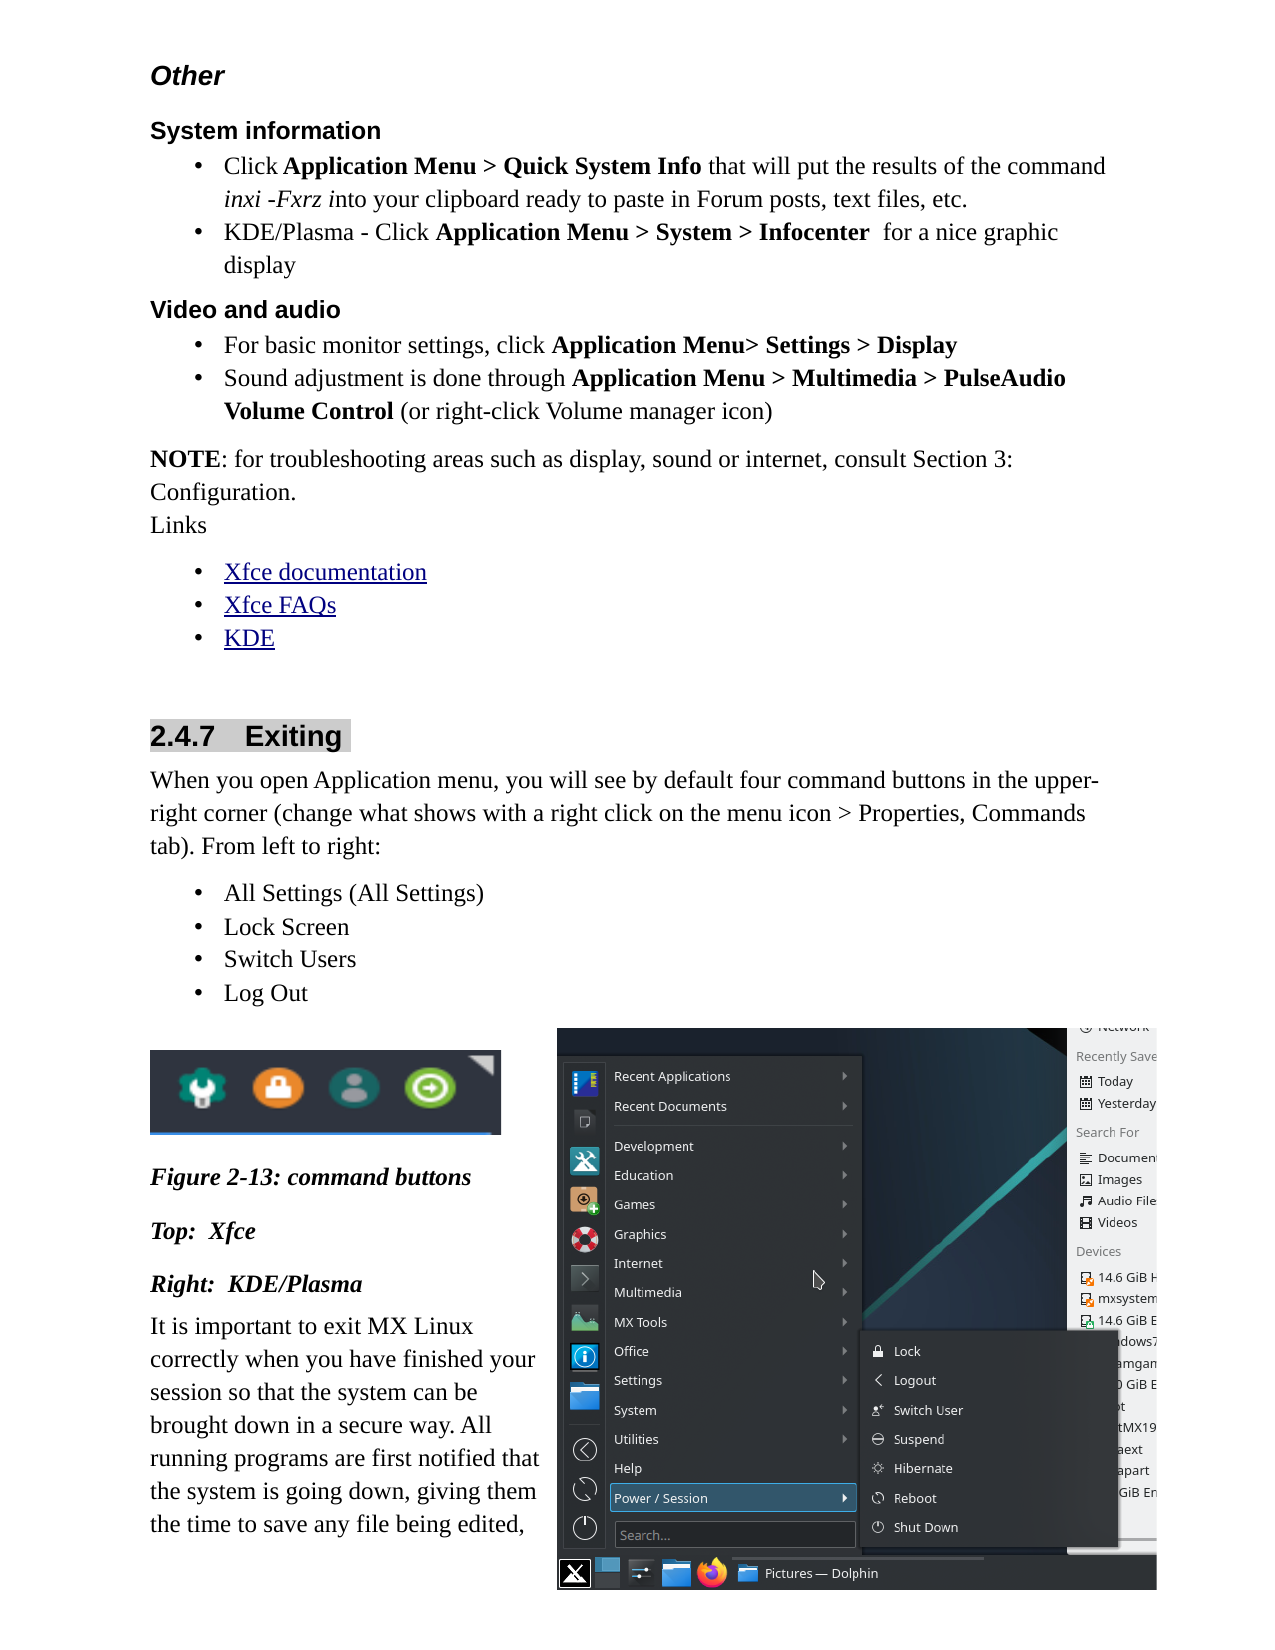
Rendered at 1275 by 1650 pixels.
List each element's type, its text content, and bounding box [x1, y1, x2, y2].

list Xfce documentation [194, 557, 1125, 586]
list Xfce FAQs [194, 590, 1125, 619]
subtitle System information [150, 116, 1125, 144]
picture [557, 1028, 1157, 1590]
list For basic monitor settings, click Application Menu> Settings > Display [194, 330, 1125, 359]
list Lock Screen [194, 912, 1125, 940]
list KDE/Plasma - Click Application Menu > System > Infocenter for a nice graphic display [194, 217, 1125, 278]
text Links [150, 510, 1125, 538]
text Right: KDE/Plasma [150, 1269, 557, 1298]
list KDE [194, 623, 1125, 652]
text When you open Application menu, you will see by default four command buttons in the upper-right corner (change what shows with a right click on the menu icon > Properties, Commands tab). From left to right: [150, 765, 1125, 860]
list Sound adjustment is done through Application Menu > Multimedia > PulseAudio Volume Control (or right-click Volume manager icon) [194, 363, 1125, 425]
subtitle 2.4.7 Exiting [351, 719, 1125, 752]
text NOTE: for troubleshooting areas such as display, sound or internet, consult Section 3: Configuration. [150, 444, 1125, 506]
list All Settings (All Settings) [194, 878, 1125, 907]
text Figure 2-13: command buttons [150, 1162, 557, 1191]
list Click Application Menu > Quick System Info that will put the results of the command inxi -Fxrz into your clipboard ready to paste in Forum posts, text files, etc. [194, 151, 1125, 212]
text It is important to exit MX Linux correctly when you have finished your session so that the system can be brought down in a secure way. All running programs are first notified that the system is going down, giving them the time to save any file being edited, [150, 1311, 557, 1538]
picture [150, 1050, 502, 1135]
list Switch Users [194, 944, 1125, 973]
subtitle Video and audio [150, 295, 1125, 324]
text Top: Xfce [150, 1216, 557, 1244]
list Log Out [194, 978, 1125, 1006]
subtitle Other [150, 59, 1125, 91]
